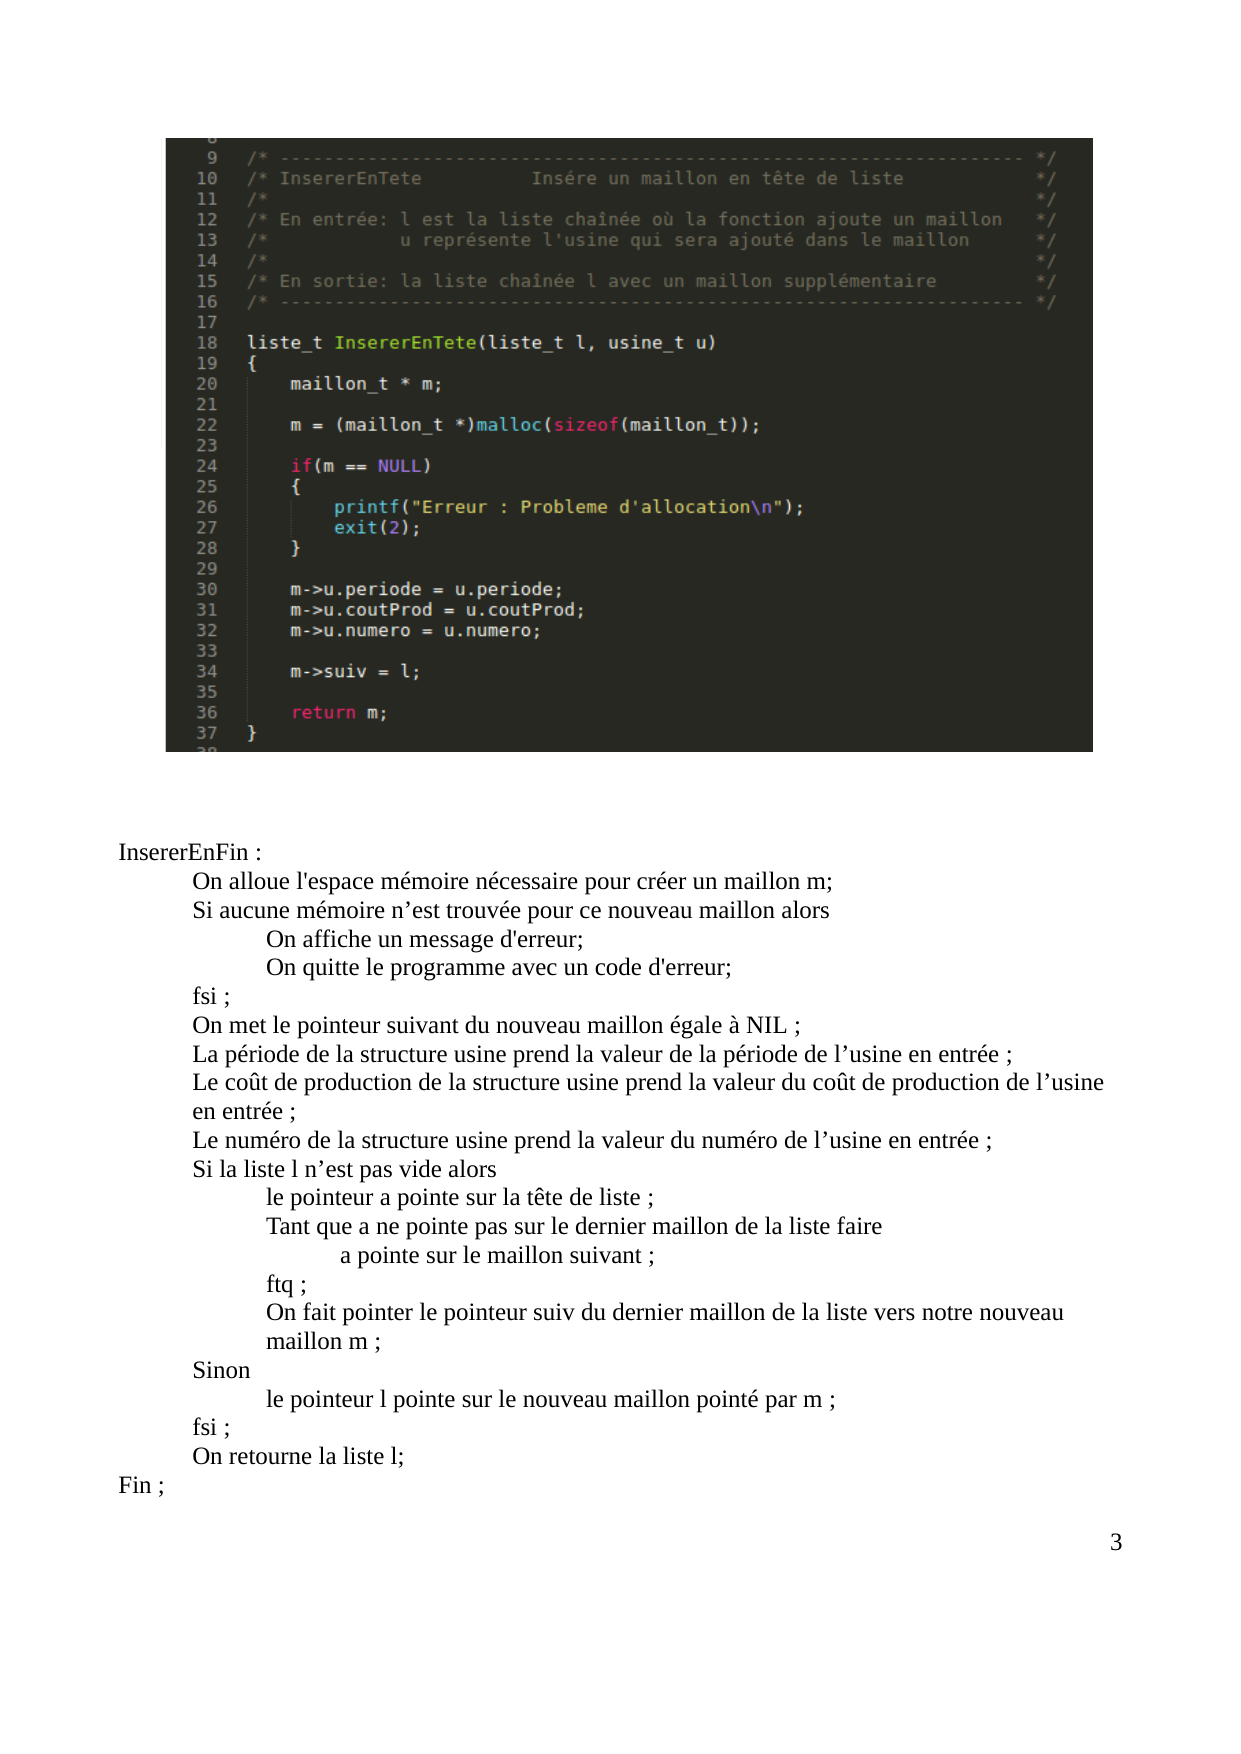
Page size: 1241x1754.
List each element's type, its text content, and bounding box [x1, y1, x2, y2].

text Si aucune mémoire n’est trouvée pour ce nouveau maillon alors [118, 895, 1122, 924]
picture [655, 138, 836, 752]
text Si la liste l n’est pas vide alors [118, 1154, 1122, 1182]
text Le coût de production de la structure usine prend la valeur du coût de production de l’usine en entrée ; [118, 1067, 1122, 1125]
text On met le pointeur suivant du nouveau maillon égale à NIL ; [118, 1010, 1122, 1039]
text On quitte le programme avec un code d'erreur; [118, 952, 1122, 981]
text On retourne la liste l; [118, 1441, 1122, 1470]
text 3 [118, 1527, 1122, 1556]
text fsi ; [118, 1412, 1122, 1441]
text Sinon [118, 1355, 1122, 1384]
text On alloue l'espace mémoire nécessaire pour créer un maillon m; [118, 866, 1122, 895]
text La période de la structure usine prend la valeur de la période de l’usine en entrée ; [118, 1039, 1122, 1067]
text InsererEnFin : [118, 837, 1122, 866]
text le pointeur l pointe sur le nouveau maillon pointé par m ; [118, 1384, 1122, 1412]
text Fin ; [118, 1470, 1122, 1499]
text Tant que a ne pointe pas sur le dernier maillon de la liste faire [118, 1211, 1122, 1240]
text le pointeur a pointe sur la tête de liste ; [118, 1182, 1122, 1211]
text Le numéro de la structure usine prend la valeur du numéro de l’usine en entrée ; [118, 1125, 1122, 1154]
text On affiche un message d'erreur; [118, 924, 1122, 952]
text On fait pointer le pointeur suiv du dernier maillon de la liste vers notre nouveau maillon m ; [118, 1297, 1122, 1355]
text a pointe sur le maillon suivant ; [118, 1240, 1122, 1269]
text ftq ; [118, 1269, 1122, 1297]
text fsi ; [118, 981, 1122, 1010]
